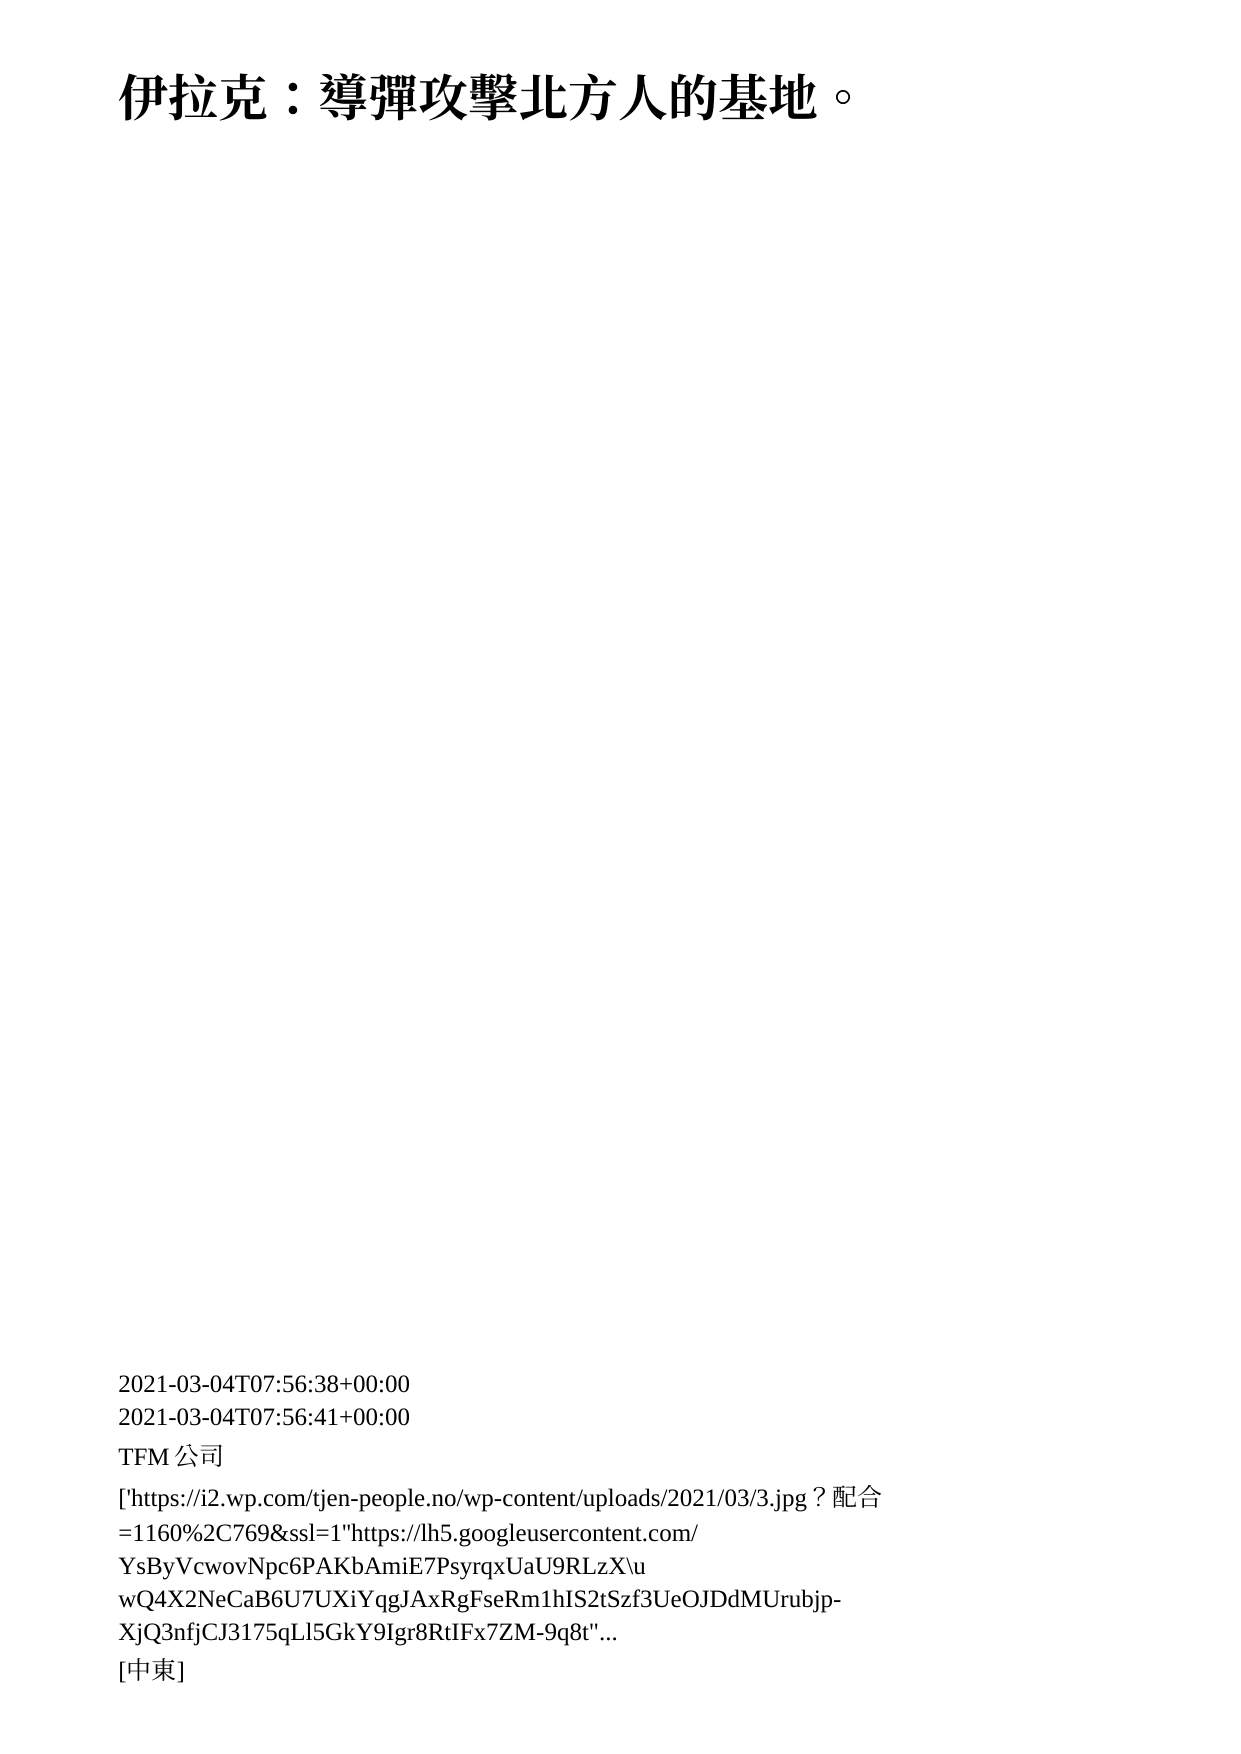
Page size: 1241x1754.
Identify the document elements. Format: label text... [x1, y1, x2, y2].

text 2021-03-04T07:56:38+00:00 2021-03-04T07:56:41+00:00 TFM公司 ['https://i2.wp.com/tjen-people.no/wp-content/uploads/2021/03/3.jpg？配合=1160%2C769&ssl=1''https://lh5.googleusercontent.com/YsByVcwovNpc6PAKbAmiE7PsyrqxUaU9RLzX\u wQ4X2NeCaB6U7UXiYqgJAxRgFseRm1hIS2tSzf3UeOJDdMUrubjp-XjQ3nfjCJ3175qLl5GkY9Igr8RtIFx7ZM-9q8t"... [中東] 來自為人民媒體服務的評論員。 在伊拉克的一個北方佬基地，那裡有挪威士兵，是星期三3。三月遭到導彈襲擊。 幾家媒體報道說，至少有10枚導彈擊中了伊拉克西部的艾因·阿薩德。基地上有挪威軍隊，基地用於對敘利亞的戰爭。醫療人員報告說，唯一死亡的是一名在基地為美軍聯合部隊工作的“平民”，目前死於心臟病發作。 國防部指揮官已經證實了對國家過渡委員會的襲擊，他們報告說，在伊拉克空軍基地遭到導彈襲擊後，挪威士兵得到了很好的照顧。他們說警報在北方時間週三5:32（當地時間7:32）響起。三月，下午六點警報響了。這意味著基地的工作人員在掩護下坐了半個多小時。 NTB寫道，以美國為首的聯盟的一份宣告已經通知美聯社和法新社，至少有10枚導彈在基地被擊中。他們還沒有收到有關襲擊造成的損失或抵達的資訊，襲擊事件只發生在教皇訪問伊拉克前兩天。 自2017年以來，挪威士兵一直駐紮在距離敘利亞邊境200英里的艾因阿薩德無人機基地。媒體沒有寫任何關於誰是這次襲擊的幕後黑手。同一個基地去年遭到伊朗襲擊，這是美國對伊朗高階官員的迴應。 這些無人機正在參與“打擊IS”，但事實是在美國領導下對敘利亞戰爭的一部分。這就是挪威軍隊如何使北方帝國主義和挪威帝國主義為永恆的“反恐戰爭”作出貢獻，這場戰爭只起到軍事存在和干預西亞的作用。換言之，基地是反對帝國主義佔領和干涉的完全正當的目標。 我們還注意到，皇帝的無人機是一種特殊的殺人方式，只有在阿富汗才奪走了成千上萬的平民。我們還注意到，這可能是媒體證實挪威處於戰爭狀態，並且在西亞已經處於戰爭狀態20年了。戰爭從媒體上消失一點，實際上並不能阻止戰爭。 工具書類 資料來源：這名承包商死於伊拉克導彈襲擊。 親愛的讀者們，在伊拉克空軍基地遭到導彈襲擊後，挪威士兵受到了很好的照顧！ 為人民服務媒體需要你的支援。當然，我們沒有得到任何新聞釋出會，也沒有從富有的資本家那裡得到任何幫助，比如種族主義的“另類媒體”。我們所有的支援都來自我們的讀者和革命運動。我們對此非常感激。沒有你，我們就活不下去了，你可以用你能用的來支援我們，為我們做貢獻。 [伊拉克，'戰爭'，'軍事政治，'美帝國主義'，'揚基帝國主義'] [118, 1369, 1181, 1687]
subtitle 伊拉克：導彈攻擊北方人的基地。 [118, 59, 1181, 131]
